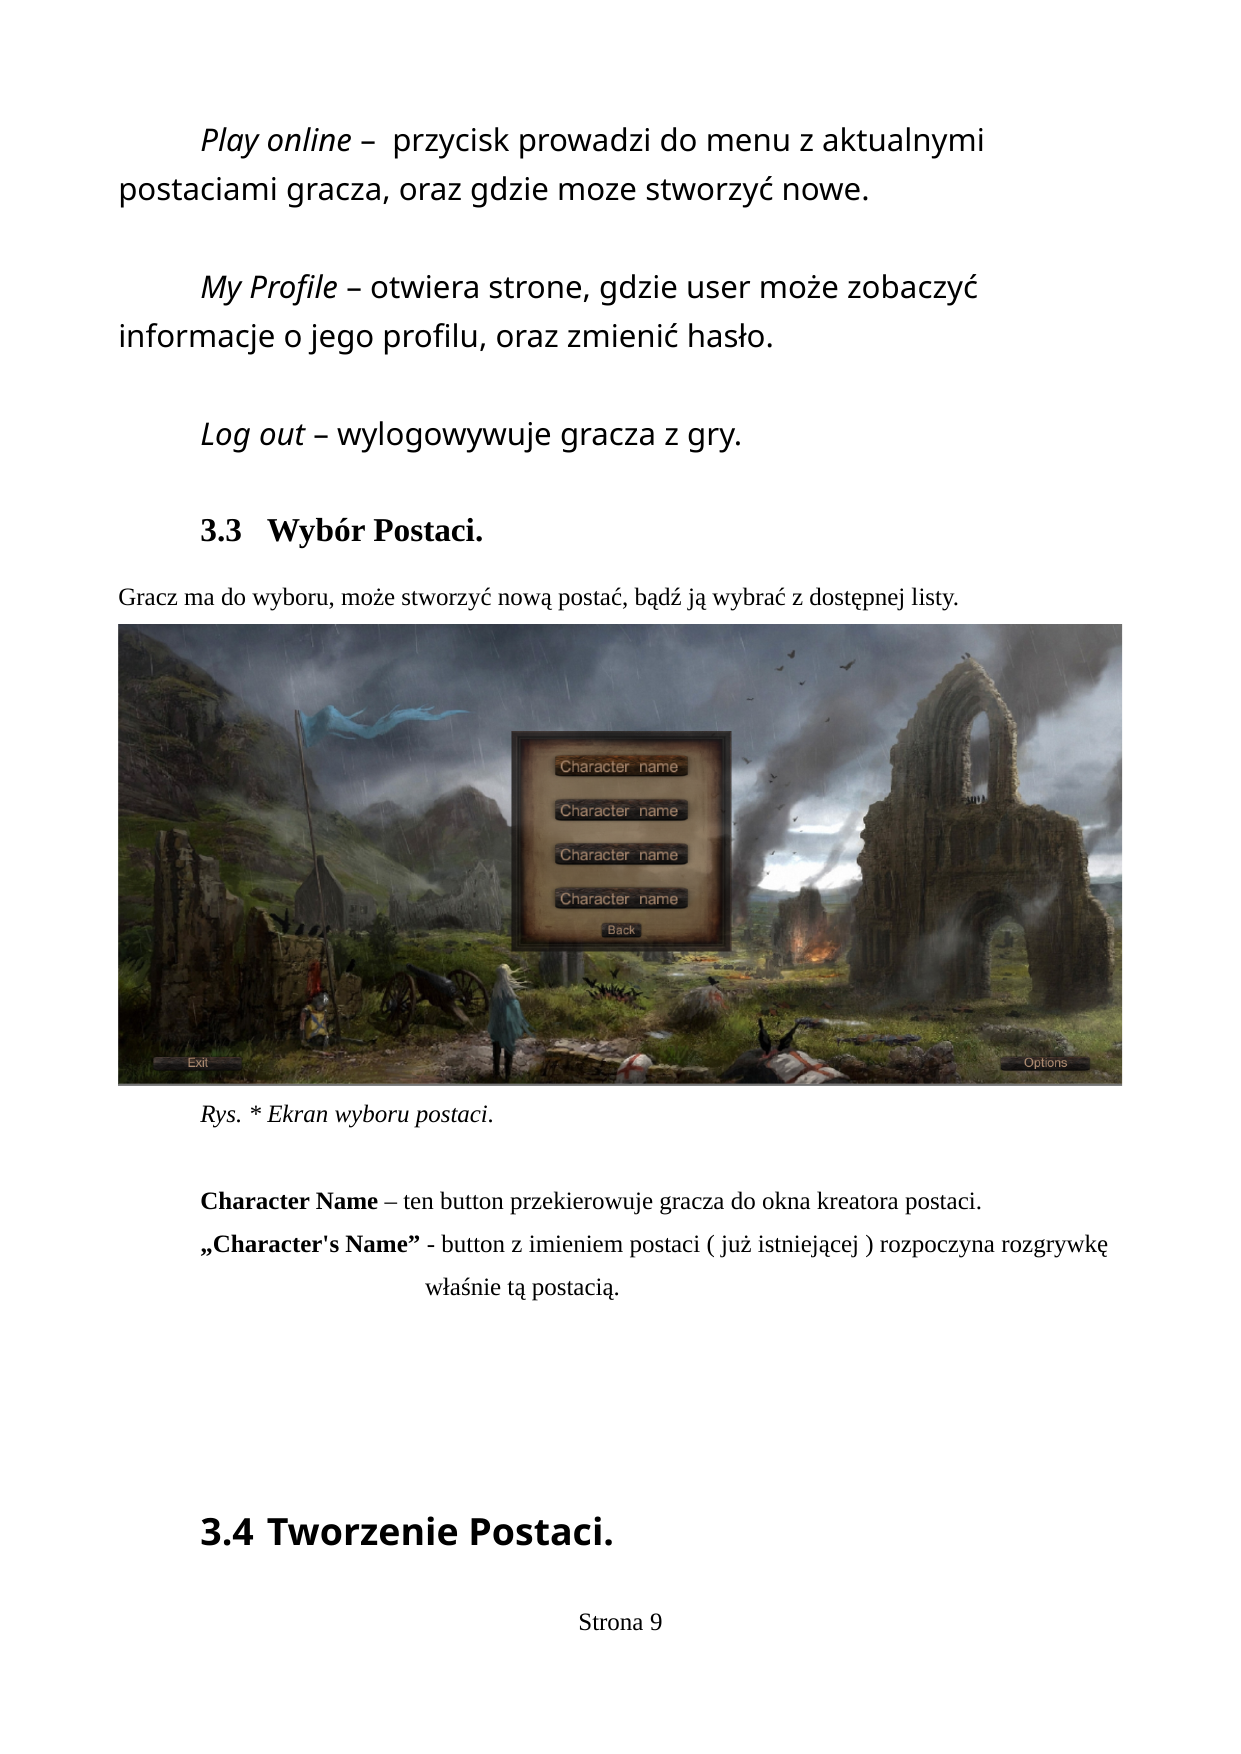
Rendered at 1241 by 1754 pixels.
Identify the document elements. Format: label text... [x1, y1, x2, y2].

picture [118, 624, 1123, 1086]
text 3.3 Wybór Postaci. [118, 510, 1122, 548]
text My Profile – otwiera strone, gdzie user może zobaczyć informacje o jego profilu, oraz zmienić hasło. [118, 265, 1122, 357]
text Character Name – ten button przekierowuje gracza do okna kreatora postaci. [118, 1186, 1122, 1214]
text 3.4 Tworzenie Postaci. [118, 1505, 1122, 1556]
text Play online – przycisk prowadzi do menu z aktualnymi postaciami gracza, oraz gdzie moze stworzyć nowe. [118, 118, 1122, 210]
text Gracz ma do wyboru, może stworzyć nową postać, bądź ją wybrać z dostępnej listy. [118, 582, 1122, 610]
text Rys. * Ekran wyboru postaci. [118, 1086, 1122, 1128]
text „Character's Name” - button z imieniem postaci ( już istniejącej ) rozpoczyna rozgrywkę właśnie tą postacią. [118, 1229, 1122, 1301]
text Log out – wylogowywuje gracza z gry. [118, 412, 1122, 454]
